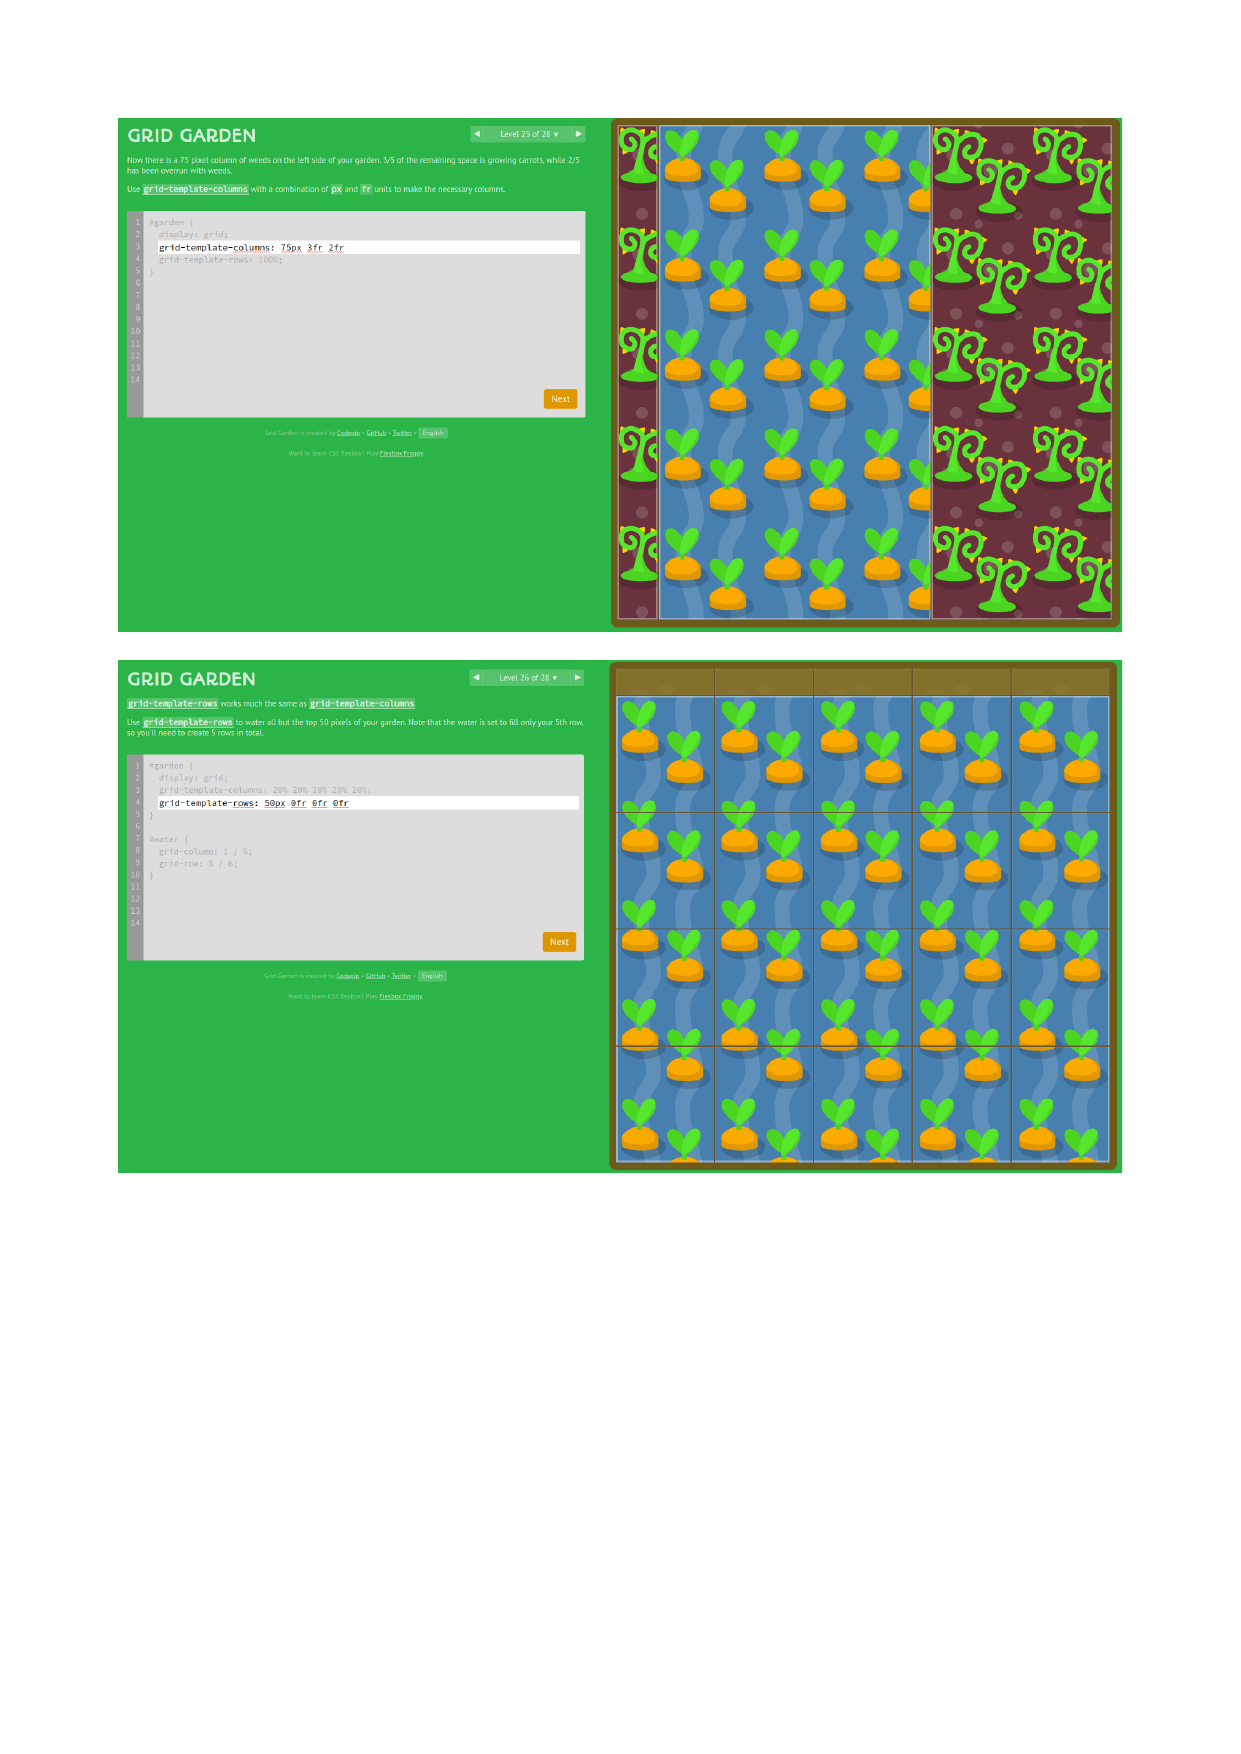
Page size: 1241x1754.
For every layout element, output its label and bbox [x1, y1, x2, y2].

picture [118, 660, 1123, 1173]
picture [118, 118, 1123, 632]
